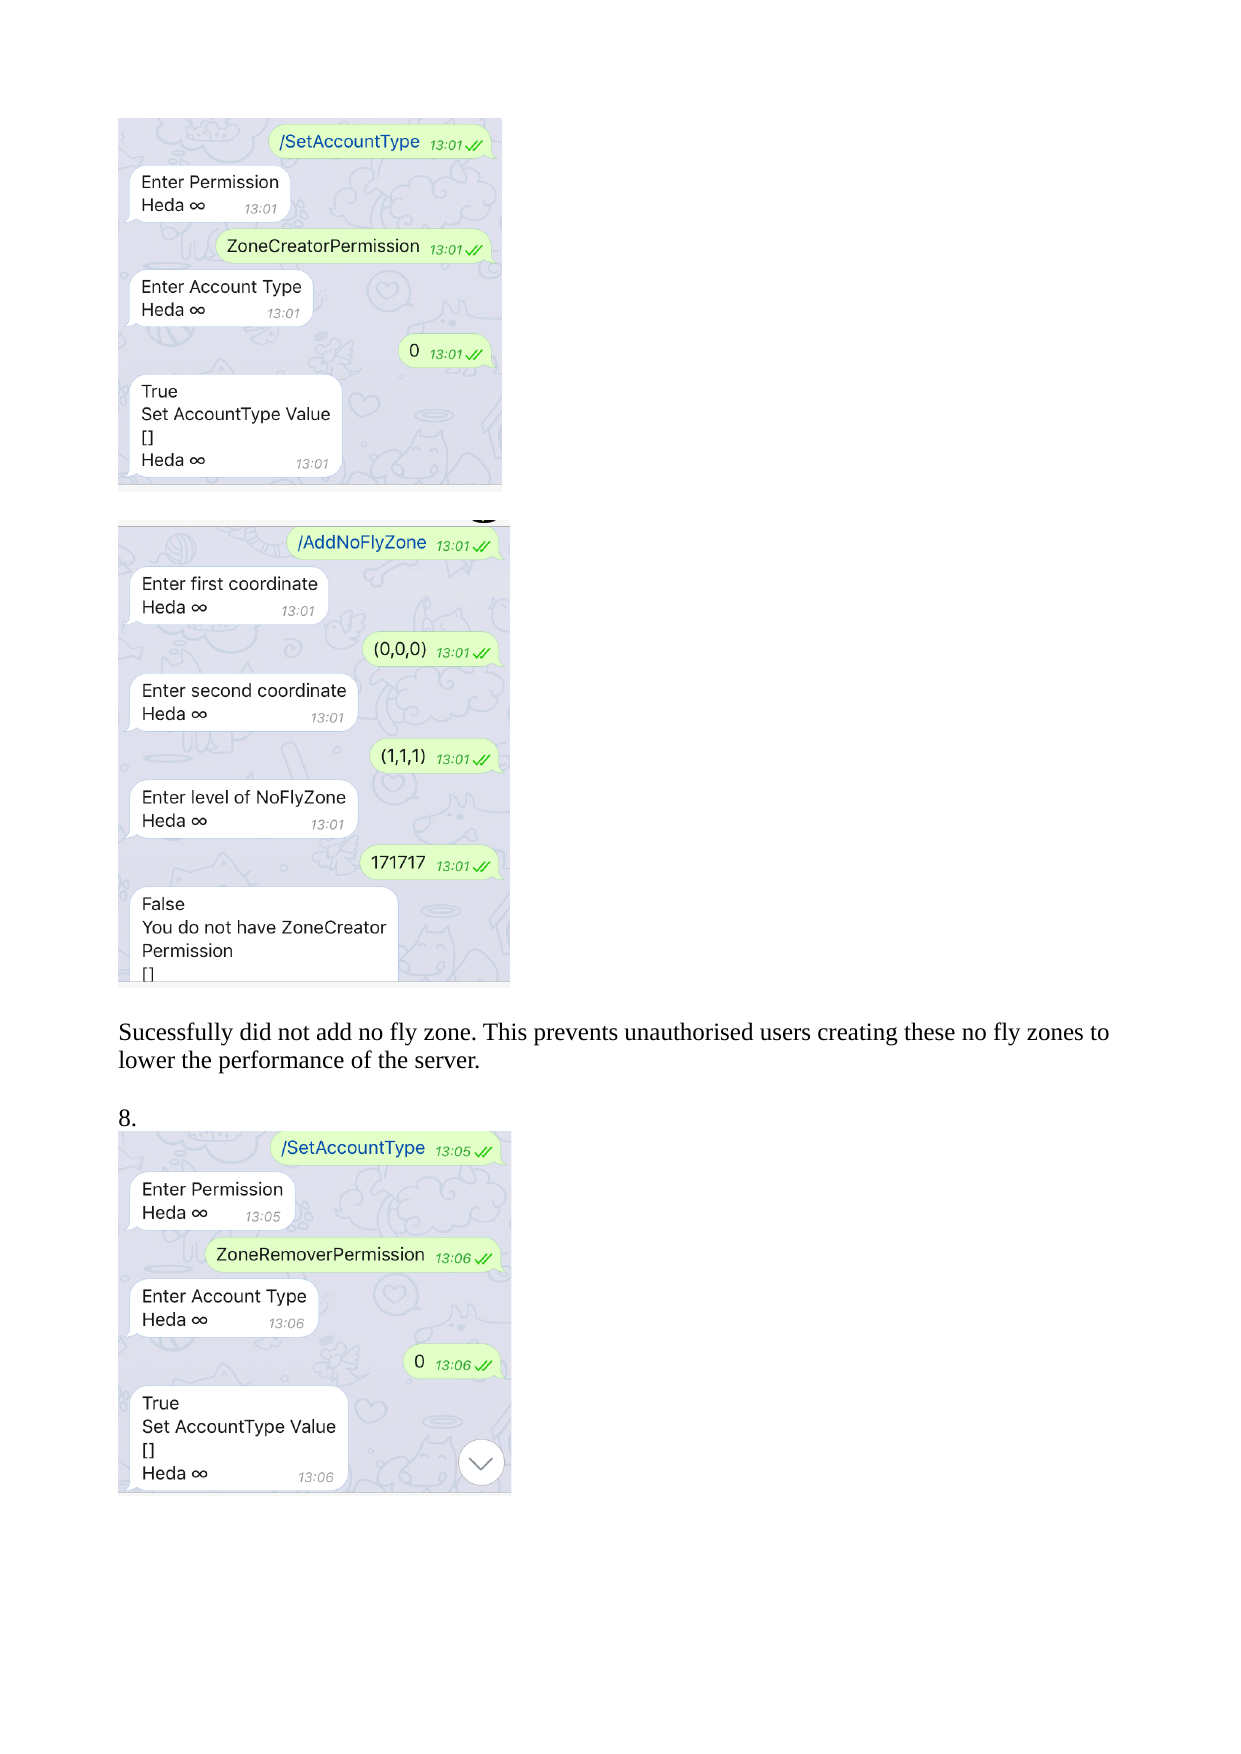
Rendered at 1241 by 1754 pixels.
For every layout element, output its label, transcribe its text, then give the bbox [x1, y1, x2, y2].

picture [118, 118, 502, 492]
text 8. [118, 1103, 1122, 1132]
picture [118, 520, 510, 988]
picture [118, 1131, 512, 1496]
text Sucessfully did not add no fly zone. This prevents unauthorised users creating these no fly zones to lower the performance of the server. [118, 1017, 1122, 1074]
